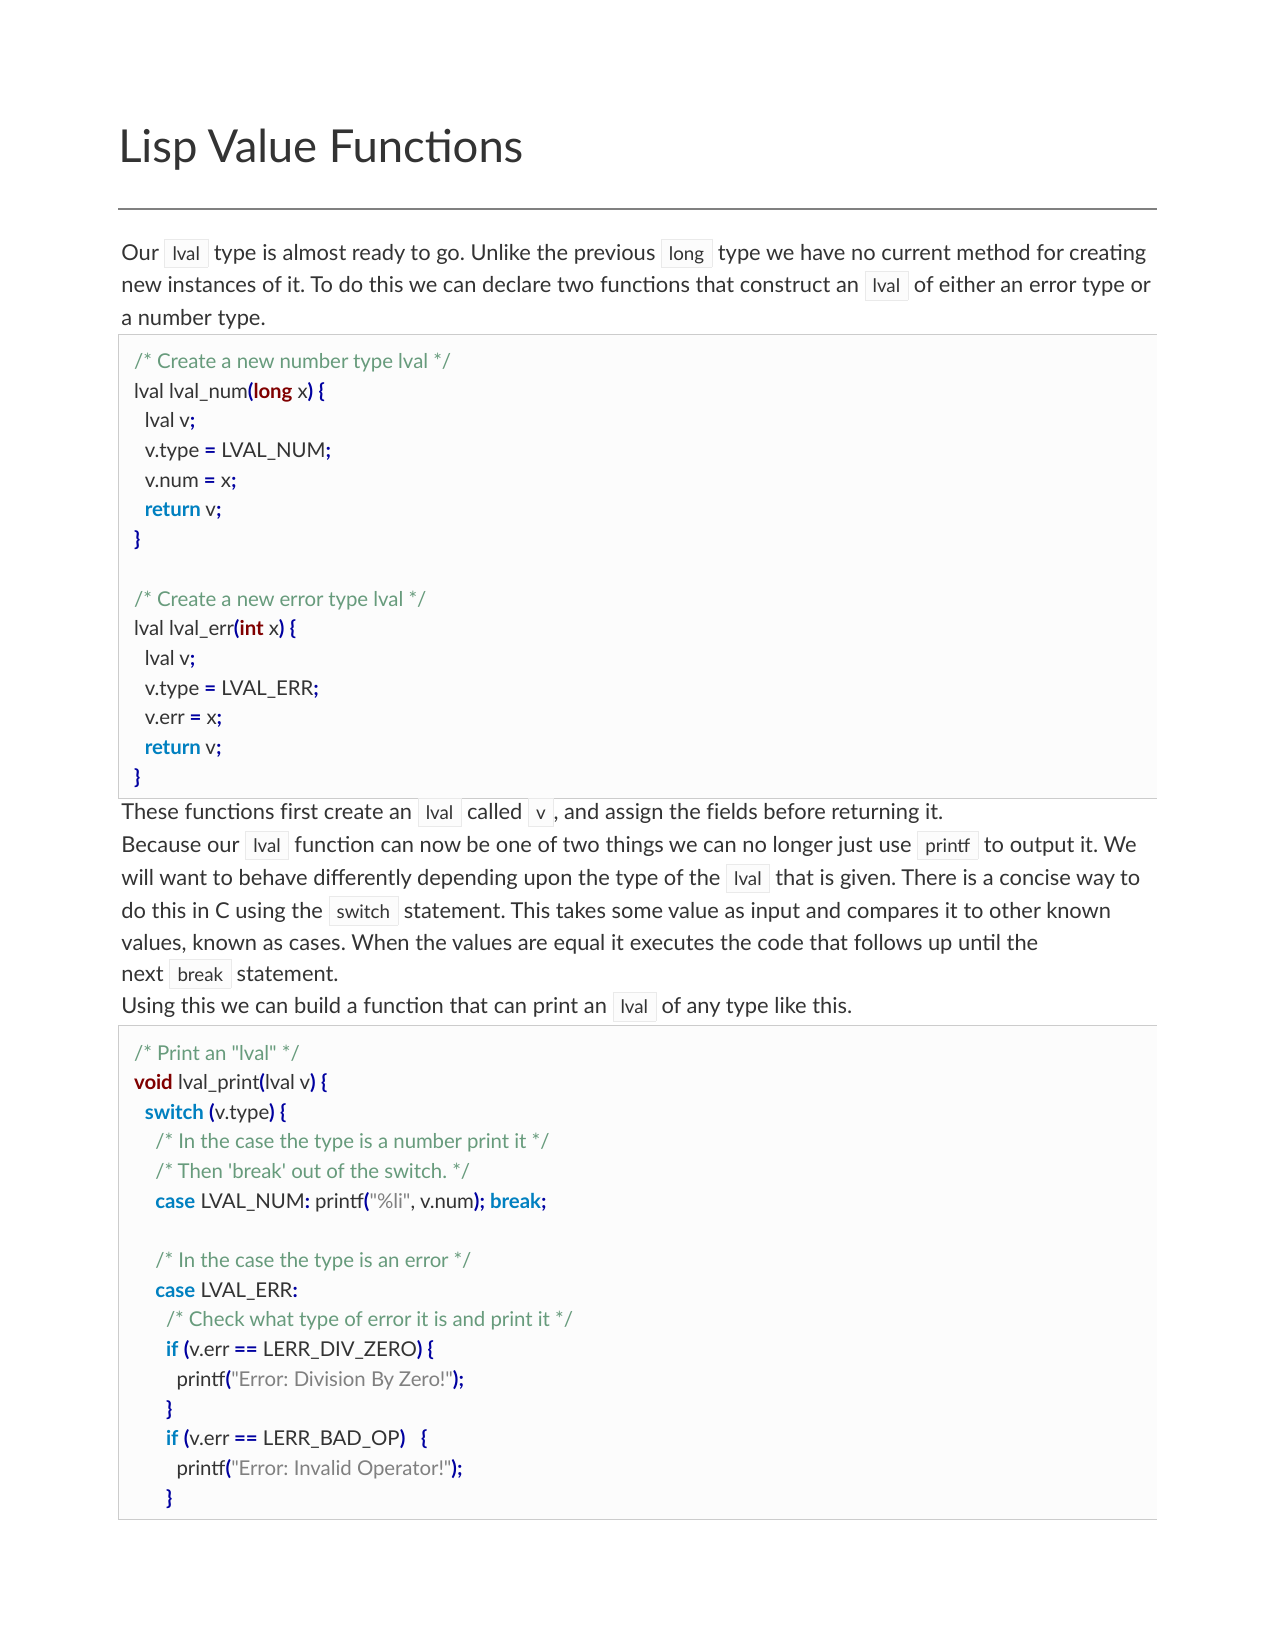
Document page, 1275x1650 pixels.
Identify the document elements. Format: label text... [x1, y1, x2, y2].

text void lval_print(lval v) { [119, 1055, 1157, 1084]
text return v; [119, 720, 1157, 749]
text /* Then 'break' out of the switch. */ [119, 1144, 1157, 1173]
text /* In the case the type is an error */ [119, 1233, 1157, 1262]
text } [119, 512, 1157, 542]
text case LVAL_NUM: printf("%li", v.num); break; [119, 1173, 1157, 1203]
text v.type = LVAL_ERR; [119, 660, 1157, 690]
text called [462, 799, 528, 827]
text These functions first create an [121, 799, 418, 827]
text printf("Error: Invalid Operator!"); [119, 1441, 1157, 1470]
text Because our lval function can now be one of two things we can no longer just use printf to output it. We will want to behave differently depending upon the type of the lval that is given. There is a concise way to do this in C using the switch statement. This takes some value as input and compares it to other known values, known as cases. When the values are equal it executes the code that follows up until the next break statement. [121, 831, 1154, 988]
text , and assign the fields before returning it. [554, 799, 1154, 827]
text lval lval_num(long x) { [119, 363, 1157, 393]
subtitle Lisp Value Functions [118, 118, 1157, 172]
text /* Create a new number type lval */ [119, 335, 1157, 363]
text /* In the case the type is a number print it */ [119, 1114, 1157, 1144]
text return v; [119, 482, 1157, 512]
text /* Print an "lval" */ [119, 1026, 1157, 1055]
text if (v.err == LERR_DIV_ZERO) { [119, 1322, 1157, 1352]
text case LVAL_ERR: [119, 1262, 1157, 1292]
text lval [419, 799, 461, 826]
text if (v.err == LERR_BAD_OP) { [119, 1411, 1157, 1441]
text of any type like this. [657, 992, 1154, 1021]
text v.num = x; [119, 452, 1157, 482]
text Our lval type is almost ready to go. Unlike the previous long type we have no current method for creating new instances of it. To do this we can declare two functions that construct an lval of either an error type or a number type. [121, 238, 1154, 330]
text } [119, 1470, 1157, 1519]
text /* Check what type of error it is and print it */ [119, 1292, 1157, 1322]
text v.err = x; [119, 690, 1157, 720]
text } [119, 749, 1157, 798]
text } [119, 1381, 1157, 1411]
text /* Create a new error type lval */ [119, 571, 1157, 601]
text lval v; [119, 393, 1157, 423]
text v [529, 799, 553, 826]
text lval [614, 993, 656, 1021]
text Using this we can build a function that can print an [121, 992, 613, 1021]
text switch (v.type) { [119, 1084, 1157, 1114]
text lval v; [119, 631, 1157, 660]
text lval lval_err(int x) { [119, 601, 1157, 631]
text v.type = LVAL_NUM; [119, 423, 1157, 452]
text printf("Error: Division By Zero!"); [119, 1352, 1157, 1381]
